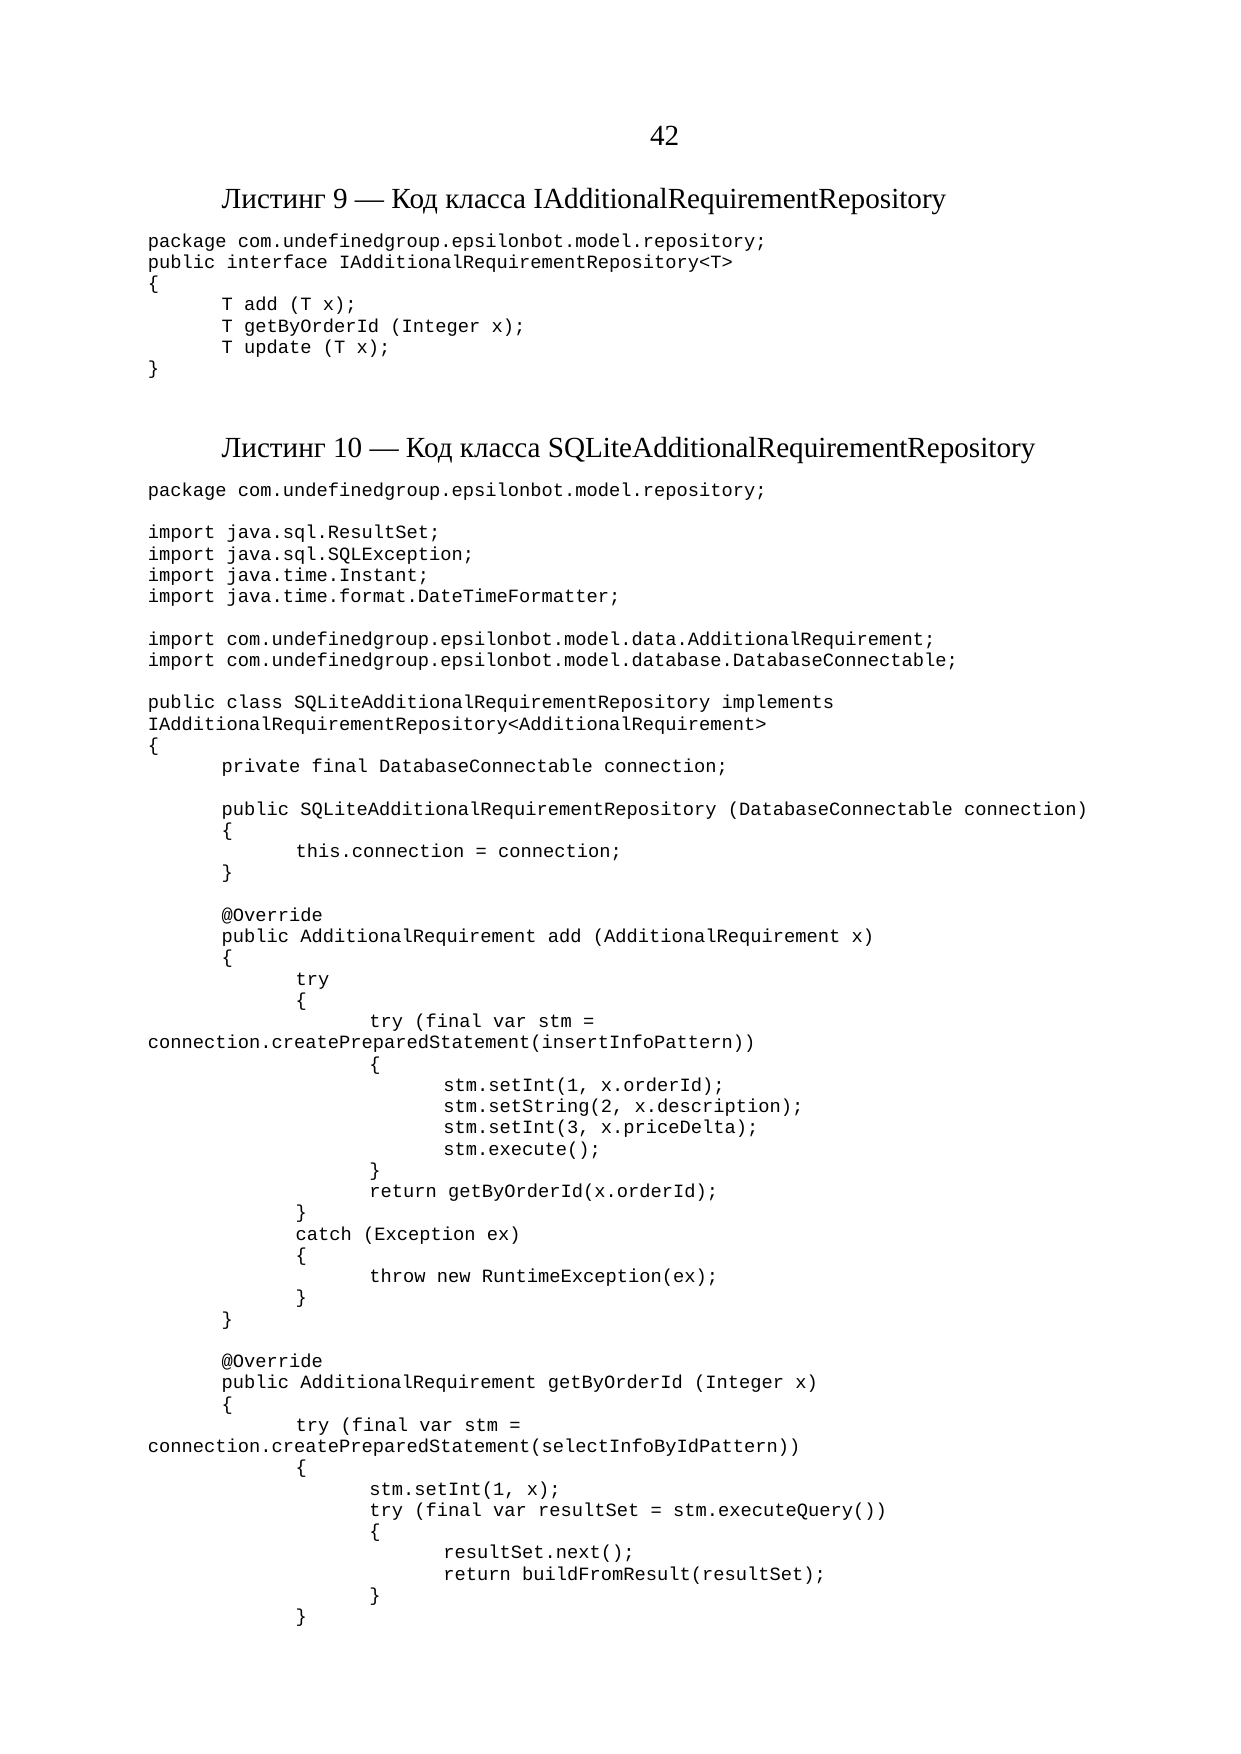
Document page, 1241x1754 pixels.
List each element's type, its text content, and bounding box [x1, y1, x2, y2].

text catch (Exception ex) [148, 1224, 1181, 1246]
text try [148, 969, 1181, 991]
text import java.sql.ResultSet; [148, 523, 1181, 544]
text public class SQLiteAdditionalRequirementRepository implements IAdditionalRequirementRepository<AdditionalRequirement> [148, 693, 1181, 736]
text @Override [148, 1352, 1181, 1373]
text stm.setInt(3, x.priceDelta); [148, 1118, 1181, 1139]
text public AdditionalRequirement add (AdditionalRequirement x) [148, 927, 1181, 948]
text { [148, 821, 1181, 842]
text Листинг 10 — Код класса SQLiteAdditionalRequirementRepository [148, 431, 1181, 464]
text { [148, 1394, 1181, 1416]
text @Override [148, 906, 1181, 927]
text } [148, 1586, 1181, 1607]
text import java.sql.SQLException; [148, 544, 1181, 566]
text } [148, 359, 1181, 380]
text { [148, 1458, 1181, 1479]
text { [148, 991, 1181, 1012]
text { [148, 948, 1181, 969]
text import com.undefinedgroup.epsilonbot.model.database.DatabaseConnectable; [148, 651, 1181, 672]
text public SQLiteAdditionalRequirementRepository (DatabaseConnectable connection) [148, 799, 1181, 821]
text private final DatabaseConnectable connection; [148, 757, 1181, 778]
text try (final var resultSet = stm.executeQuery()) [148, 1501, 1181, 1522]
text T add (T x); [148, 295, 1181, 316]
text import java.time.format.DateTimeFormatter; [148, 587, 1181, 608]
text import com.undefinedgroup.epsilonbot.model.data.AdditionalRequirement; [148, 629, 1181, 651]
text { [148, 736, 1181, 757]
text throw new RuntimeException(ex); [148, 1267, 1181, 1288]
text package com.undefinedgroup.epsilonbot.model.repository; [148, 481, 1181, 502]
text this.connection = connection; [148, 842, 1181, 863]
text } [148, 1203, 1181, 1224]
text public AdditionalRequirement getByOrderId (Integer x) [148, 1373, 1181, 1394]
text T getByOrderId (Integer x); [148, 316, 1181, 338]
text return buildFromResult(resultSet); [148, 1564, 1181, 1586]
text } [148, 1607, 1181, 1628]
text try (final var stm = connection.createPreparedStatement(insertInfoPattern)) [148, 1012, 1181, 1054]
text } [148, 1288, 1181, 1309]
text stm.setInt(1, x); [148, 1479, 1181, 1501]
text { [148, 1522, 1181, 1543]
text { [148, 1246, 1181, 1267]
text package com.undefinedgroup.epsilonbot.model.repository; [148, 231, 1181, 253]
text resultSet.next(); [148, 1543, 1181, 1564]
text } [148, 863, 1181, 884]
text T update (T x); [148, 338, 1181, 359]
text stm.setInt(1, x.orderId); [148, 1076, 1181, 1097]
text public interface IAdditionalRequirementRepository<T> [148, 253, 1181, 274]
text stm.setString(2, x.description); [148, 1097, 1181, 1118]
text import java.time.Instant; [148, 566, 1181, 587]
text try (final var stm = connection.createPreparedStatement(selectInfoByIdPattern)) [148, 1416, 1181, 1458]
text } [148, 1161, 1181, 1182]
text stm.execute(); [148, 1139, 1181, 1161]
text { [148, 1054, 1181, 1076]
text Листинг 9 — Код класса IAdditionalRequirementRepository [148, 181, 1181, 215]
text } [148, 1309, 1181, 1331]
text { [148, 274, 1181, 295]
text return getByOrderId(x.orderId); [148, 1182, 1181, 1203]
